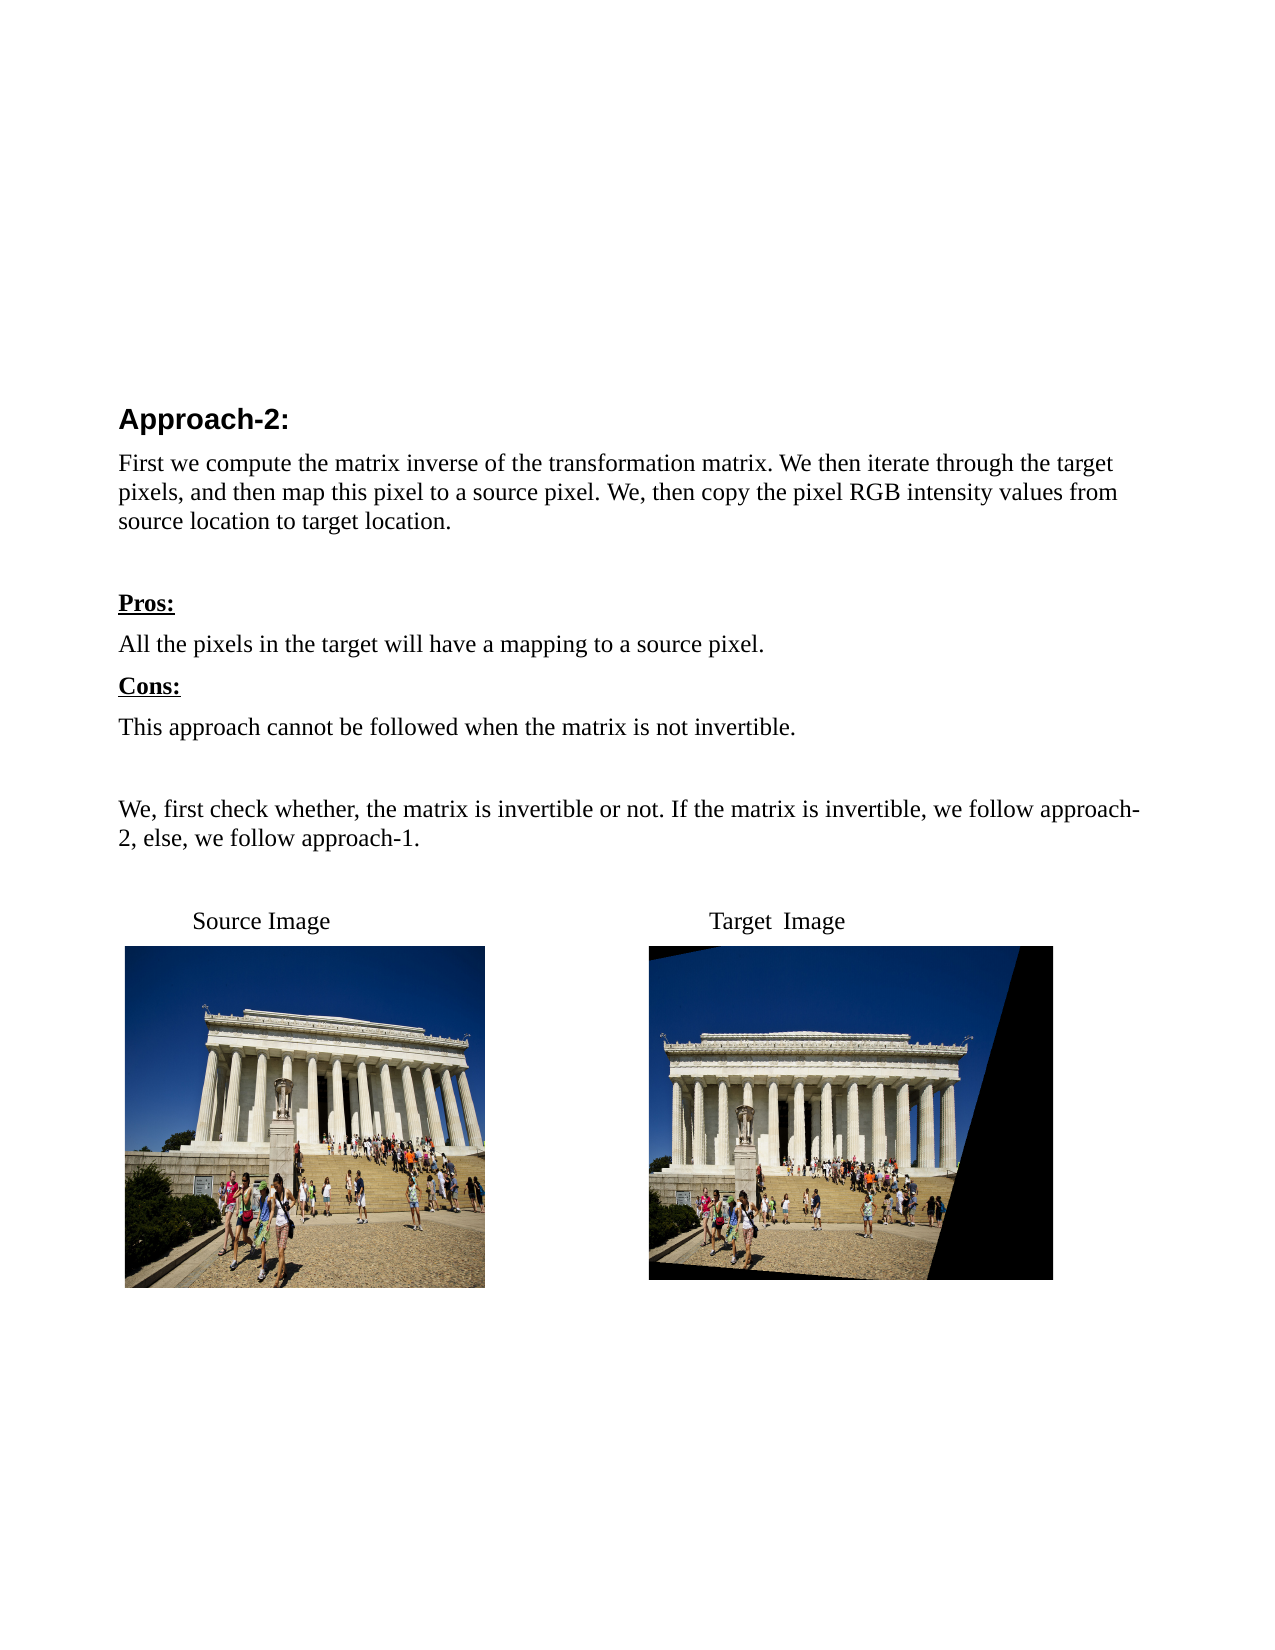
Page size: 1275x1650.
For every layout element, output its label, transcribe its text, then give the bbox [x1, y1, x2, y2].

text First we compute the matrix inverse of the transformation matrix. We then iterate through the target pixels, and then map this pixel to a source pixel. We, then copy the pixel RGB intensity values from source location to target location. [118, 448, 1157, 534]
text This approach cannot be followed when the matrix is not invertible. [118, 712, 1157, 741]
picture [124, 946, 485, 1288]
text Cons: [118, 671, 1157, 699]
picture [648, 946, 1054, 1280]
subtitle Approach-2: [118, 402, 1157, 436]
text Source Image Target Image [118, 906, 1157, 934]
text We, first check whether, the matrix is invertible or not. If the matrix is invertible, we follow approach-2, else, we follow approach-1. [118, 794, 1157, 852]
text All the pixels in the target will have a mapping to a source pixel. [118, 629, 1157, 658]
text Pros: [118, 588, 1157, 617]
